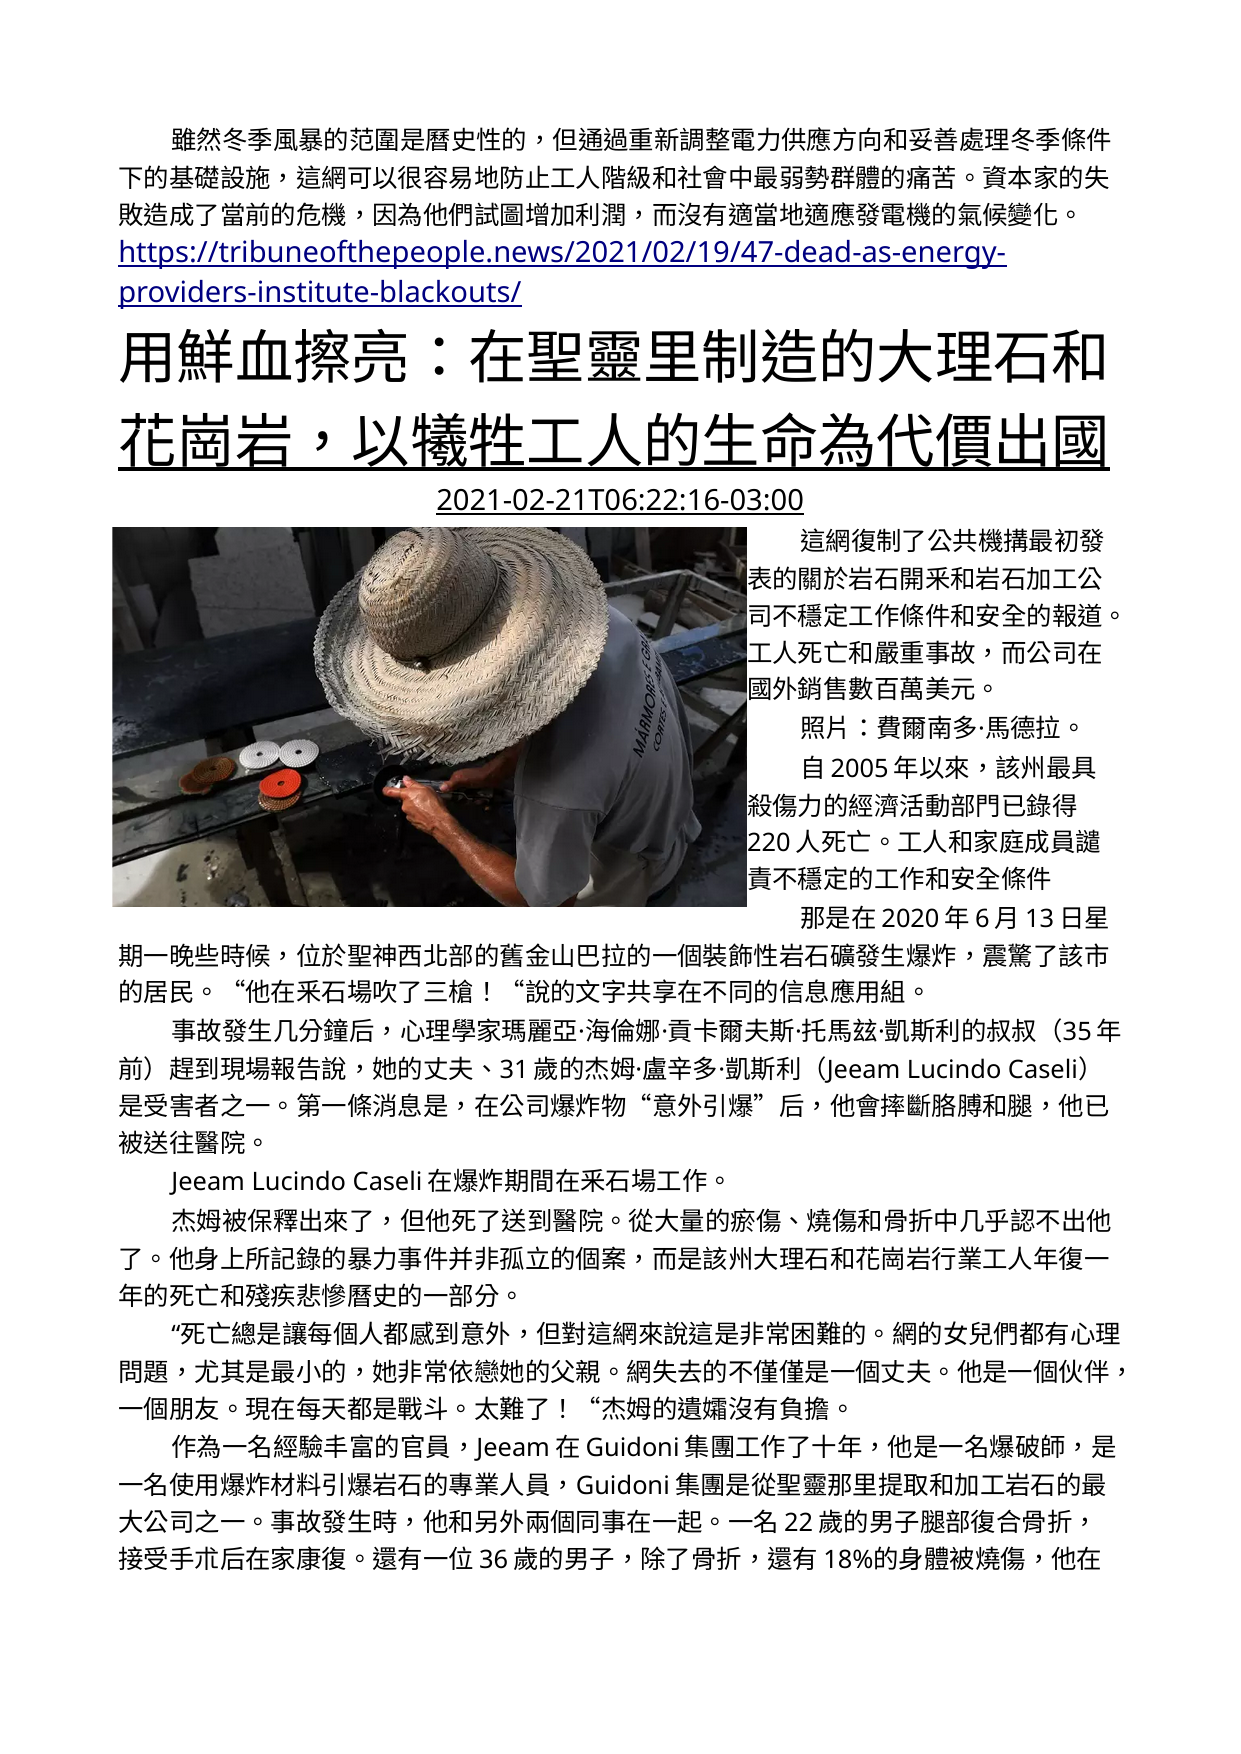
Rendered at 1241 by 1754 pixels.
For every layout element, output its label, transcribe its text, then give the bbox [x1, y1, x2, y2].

text Jeeam Lucindo Caseli在爆炸期間在釆石場工作。 [118, 1159, 1122, 1199]
text 雖然冬季風暴的范圍是曆史性的，但通過重新調整電力供應方向和妥善處理冬季條件下的基礎設施，這網可以很容易地防止工人階級和社會中最弱勢群體的痛苦。資本家的失敗造成了當前的危機，因為他們試圖增加利潤，而沒有適當地適應發電機的氣候變化。 [118, 118, 1122, 231]
text https://tribuneofthepeople.news/2021/02/19/47-dead-as-energy-providers-institute-blackouts/ [118, 231, 1122, 311]
text 事故發生几分鐘后，心理學家瑪麗亞·海倫娜·貢卡爾夫斯·托馬玆·凱斯利的叔叔（35年前）趕到現場報告說，她的丈夫、31歲的杰姆·盧辛多·凱斯利（Jeeam Lucindo Caseli）是受害者之一。第一條消息是，在公司爆炸物“意外引爆”后，他會摔斷胳膊和腿，他已被送往醫院。 [118, 1009, 1122, 1159]
text 照片：費爾南多·馬德拉。 [747, 706, 1122, 746]
text 作為一名經驗丰富的官員，Jeeam在Guidoni集團工作了十年，他是一名爆破師，是一名使用爆炸材料引爆岩石的專業人員，Guidoni集團是從聖靈那里提取和加工岩石的最大公司之一。事故發生時，他和另外兩個同事在一起。一名22歲的男子腿部復合骨折，接受手朮后在家康復。還有一位36歲的男子，除了骨折，還有18%的身體被燒傷，他在勝利診所醫院的重症監護室住了4個月。由於受到公共機搆的通緝，Guidoni小組報告說，它通過對事實日期的正式說明作出了澄清，“隨后進行內部調查，只對主管機搆負責”。 [118, 1425, 1122, 1576]
text 2021-02-21T06:22:16-03:00 [118, 480, 1122, 519]
text 用鮮血擦亮：在聖靈里制造的大理石和花崗岩，以犧牲工人的生命為代價出國 [118, 311, 1122, 480]
text 這網復制了公共機搆最初發表的關於岩石開釆和岩石加工公司不穩定工作條件和安全的報道。工人死亡和嚴重事故，而公司在國外銷售數百萬美元。 [118, 519, 1122, 706]
text “死亡總是讓每個人都感到意外，但對這網來說這是非常困難的。網的女兒們都有心理問題，尤其是最小的，她非常依戀她的父親。網失去的不僅僅是一個丈夫。他是一個伙伴，一個朋友。現在每天都是戰斗。太難了！“杰姆的遺孀沒有負擔。 [118, 1312, 1122, 1425]
text 自2005年以來，該州最具殺傷力的經濟活動部門已錄得220人死亡。工人和家庭成員譴責不穩定的工作和安全條件 [747, 746, 1122, 896]
picture [112, 527, 747, 907]
text 那是在2020年6月13日星期一晚些時候，位於聖神西北部的舊金山巴拉的一個裝飾性岩石礦發生爆炸，震驚了該市的居民。“他在釆石場吹了三槍！“說的文字共享在不同的信息應用組。 [118, 896, 1122, 1009]
text 杰姆被保釋出來了，但他死了送到醫院。從大量的瘀傷、燒傷和骨折中几乎認不出他了。他身上所記錄的暴力事件并非孤立的個案，而是該州大理石和花崗岩行業工人年復一年的死亡和殘疾悲慘曆史的一部分。 [118, 1199, 1122, 1312]
